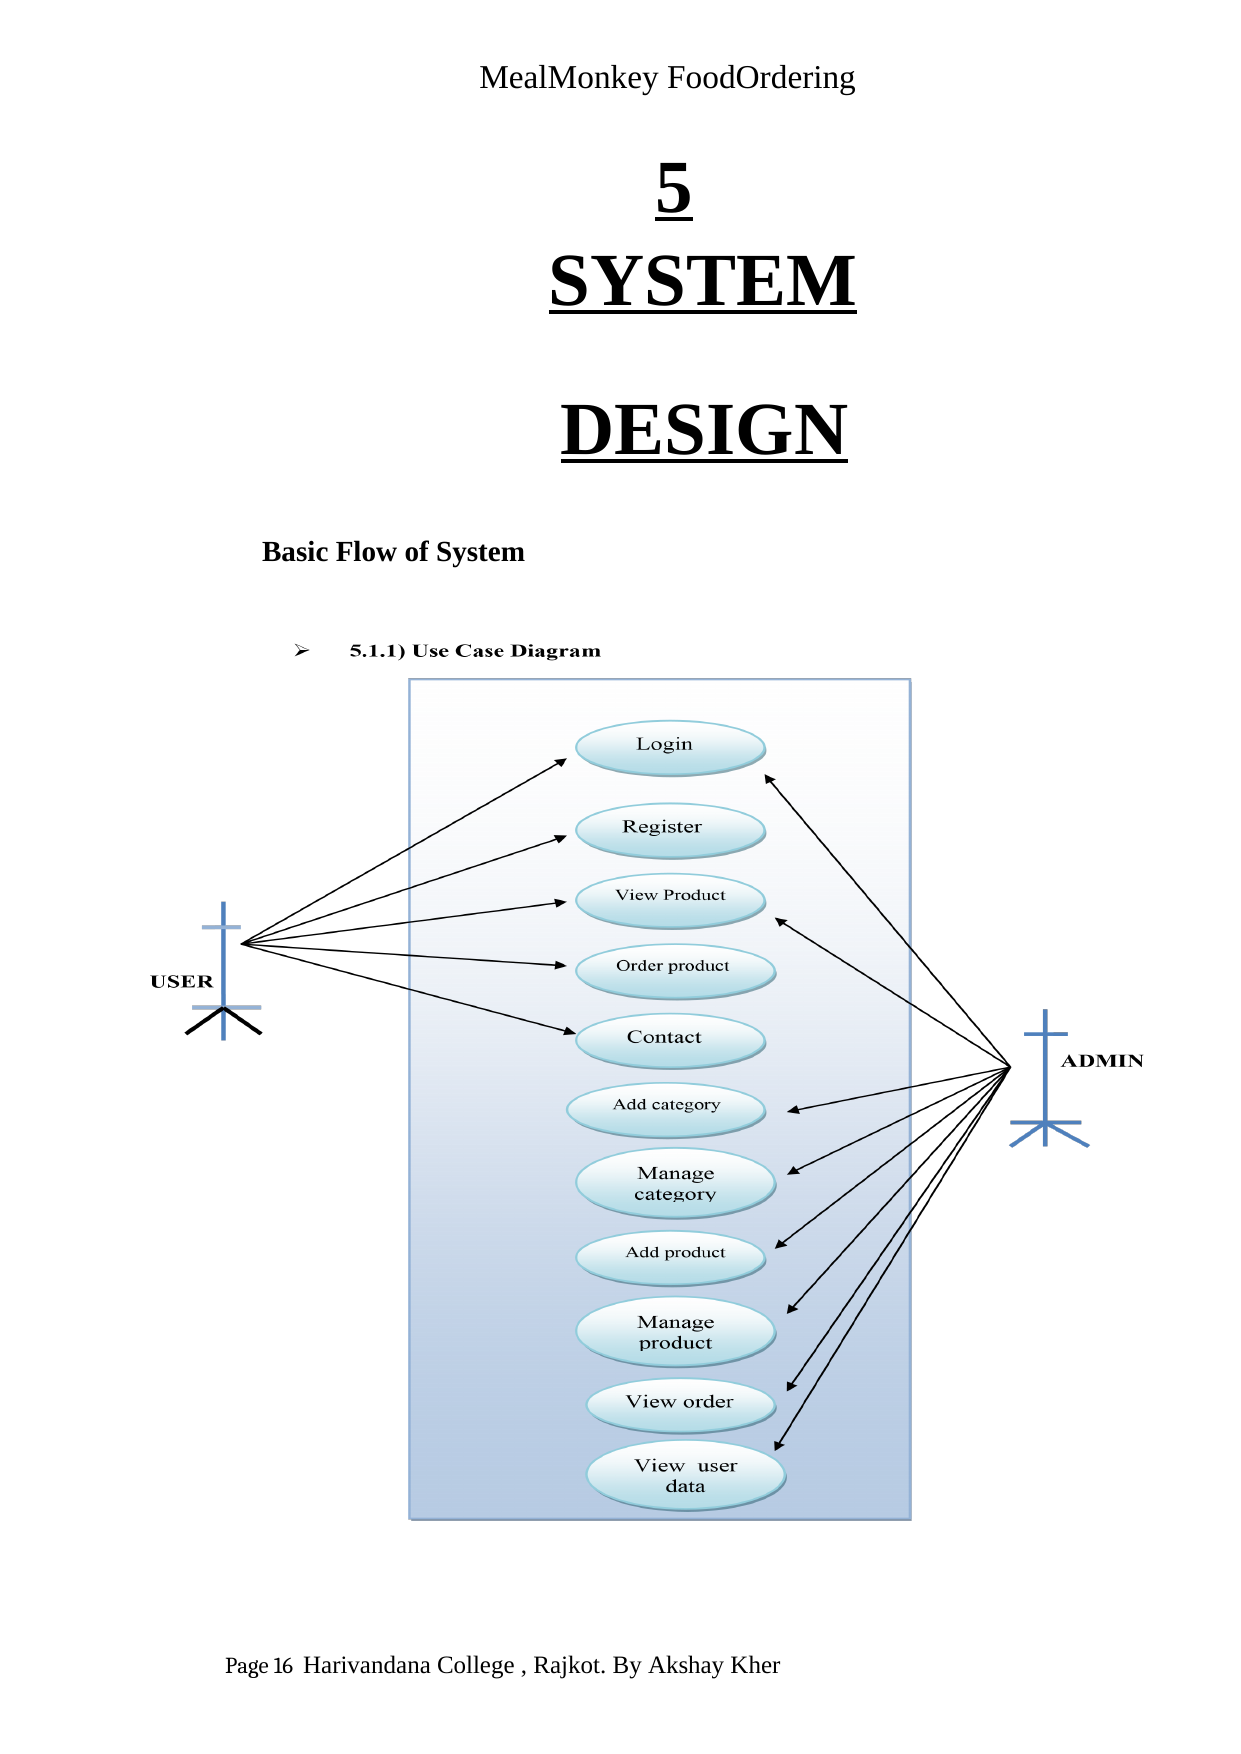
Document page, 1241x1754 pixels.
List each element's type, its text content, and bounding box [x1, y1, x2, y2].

text SYSTEM [150, 236, 857, 322]
picture [149, 643, 1144, 1521]
text DESIGN [150, 385, 848, 471]
text 5 [150, 142, 1185, 229]
text Basic Flow of System [150, 534, 1185, 567]
